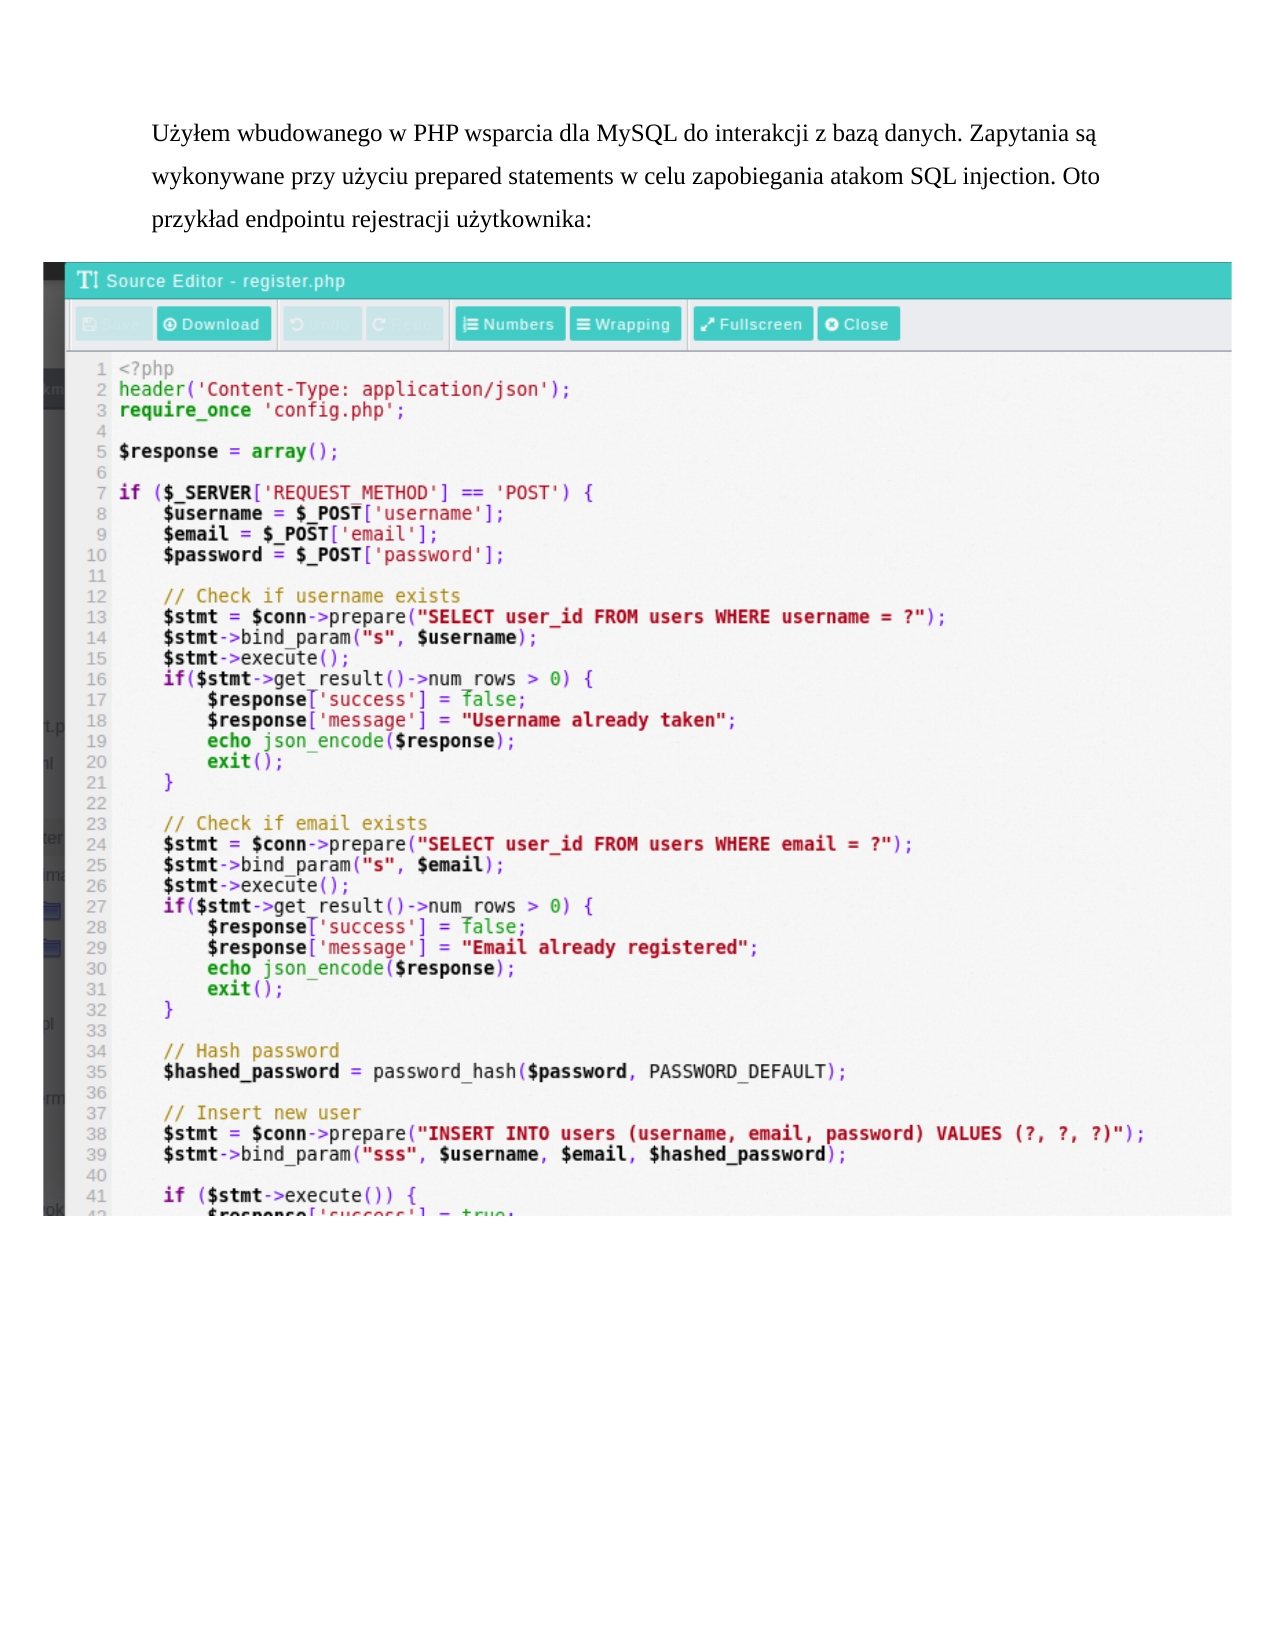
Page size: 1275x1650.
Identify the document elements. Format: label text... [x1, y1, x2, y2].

text Użyłem wbudowanego w PHP wsparcia dla MySQL do interakcji z bazą danych. Zapytania są wykonywane przy użyciu prepared statements w celu zapobiegania atakom SQL injection. Oto przykład endpointu rejestracji użytkownika: [151, 118, 1123, 233]
picture [43, 262, 1232, 1216]
